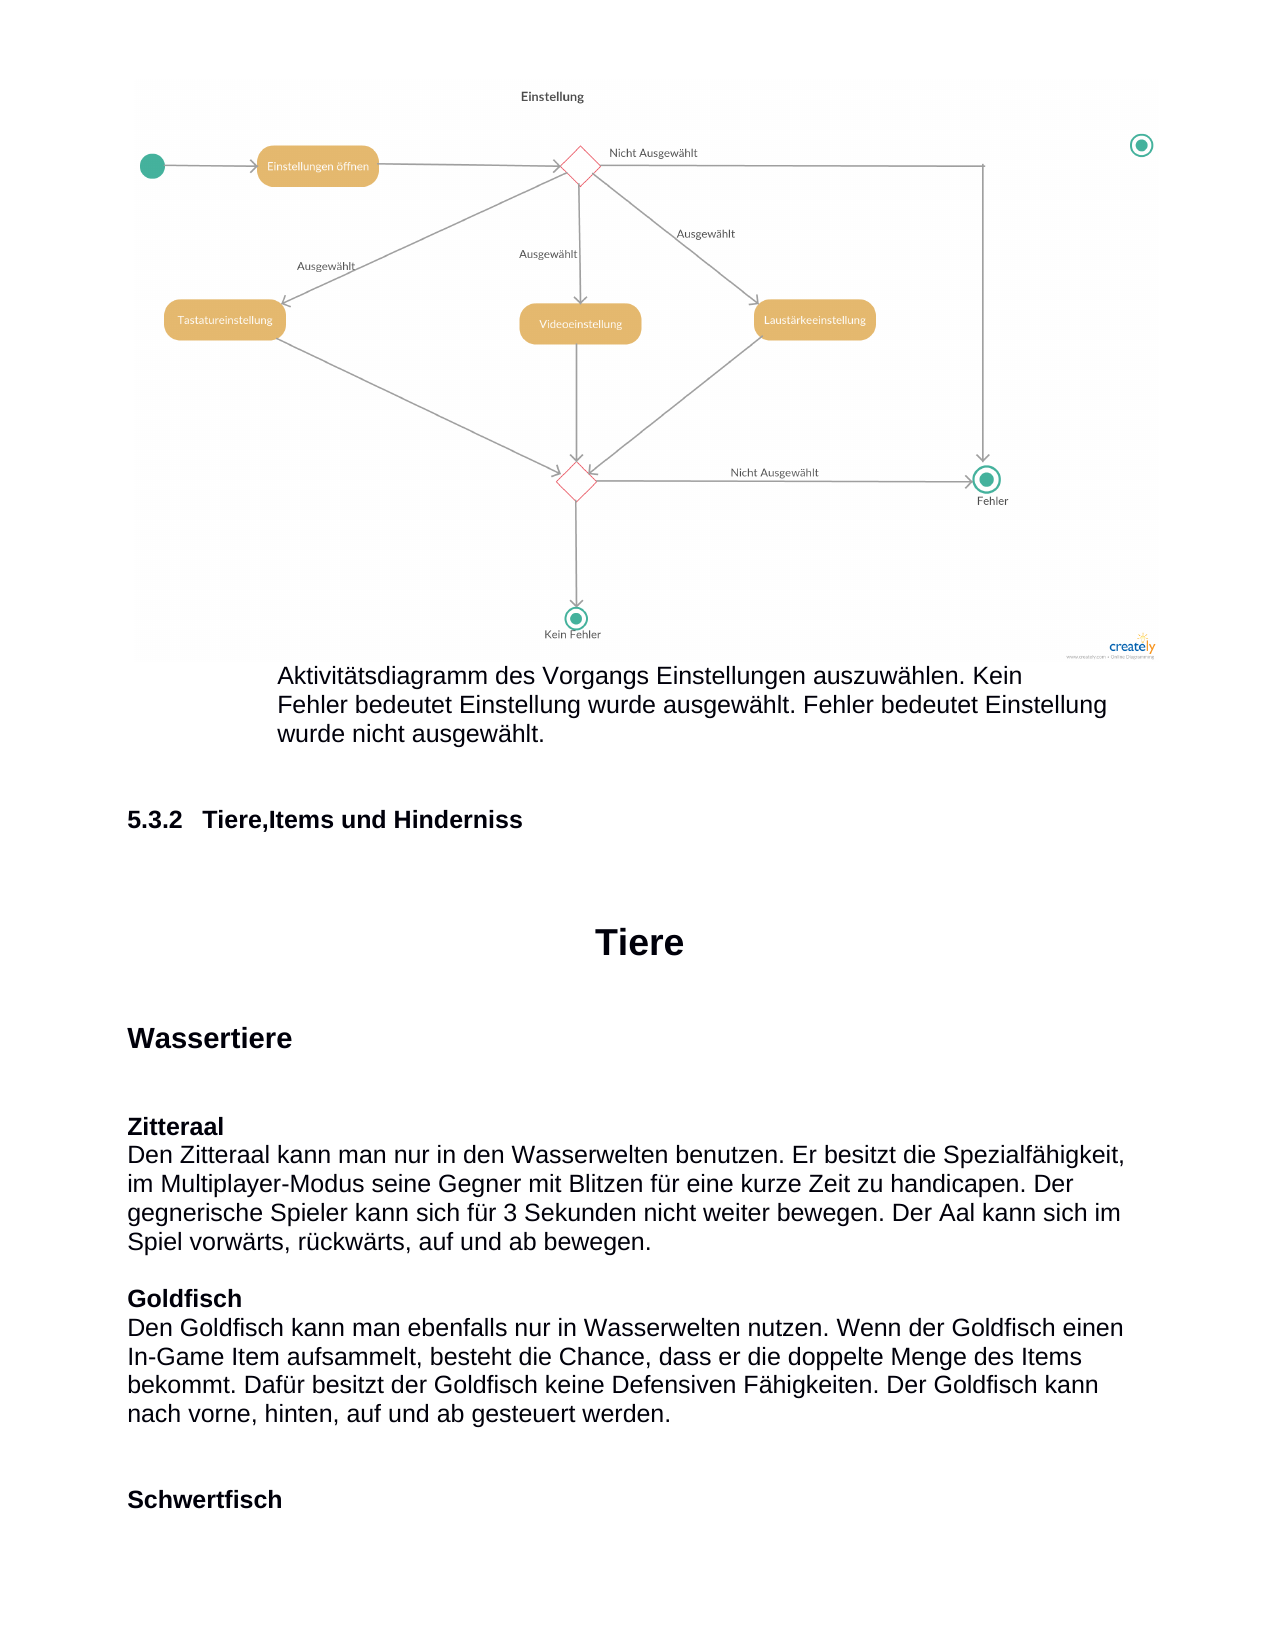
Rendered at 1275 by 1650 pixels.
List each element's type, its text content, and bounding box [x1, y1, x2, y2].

text Schwertfisch [127, 1485, 1152, 1514]
text Wassertiere [127, 1021, 1152, 1054]
text Den Goldfisch kann man ebenfalls nur in Wasserwelten nutzen. Wenn der Goldfisch einen In-Game Item aufsammelt, besteht die Chance, dass er die doppelte Menge des Items bekommt. Dafür besitzt der Goldfisch keine Defensiven Fähigkeiten. Der Goldfisch kann nach vorne, hinten, auf und ab gesteuert werden. [127, 1313, 1152, 1428]
text Zitteraal [127, 1112, 1152, 1140]
text Goldfisch [127, 1284, 1152, 1313]
text Fehler bedeutet Einstellung wurde ausgewählt. Fehler bedeutet Einstellung [127, 690, 1152, 719]
text wurde nicht ausgewählt. [127, 719, 1152, 747]
text 5.3.2 Tiere,Items und Hinderniss [127, 805, 1152, 834]
text Tiere [127, 920, 1152, 963]
text Aktivitätsdiagramm des Vorgangs Einstellungen auszuwählen. Kein [127, 67, 1152, 690]
text Den Zitteraal kann man nur in den Wasserwelten benutzen. Er besitzt die Spezialfähigkeit, im Multiplayer-Modus seine Gegner mit Blitzen für eine kurze Zeit zu handicapen. Der gegnerische Spieler kann sich für 3 Sekunden nicht weiter bewegen. Der Aal kann sich im Spiel vorwärts, rückwärts, auf und ab bewegen. [127, 1140, 1152, 1255]
picture [134, 79, 1160, 662]
